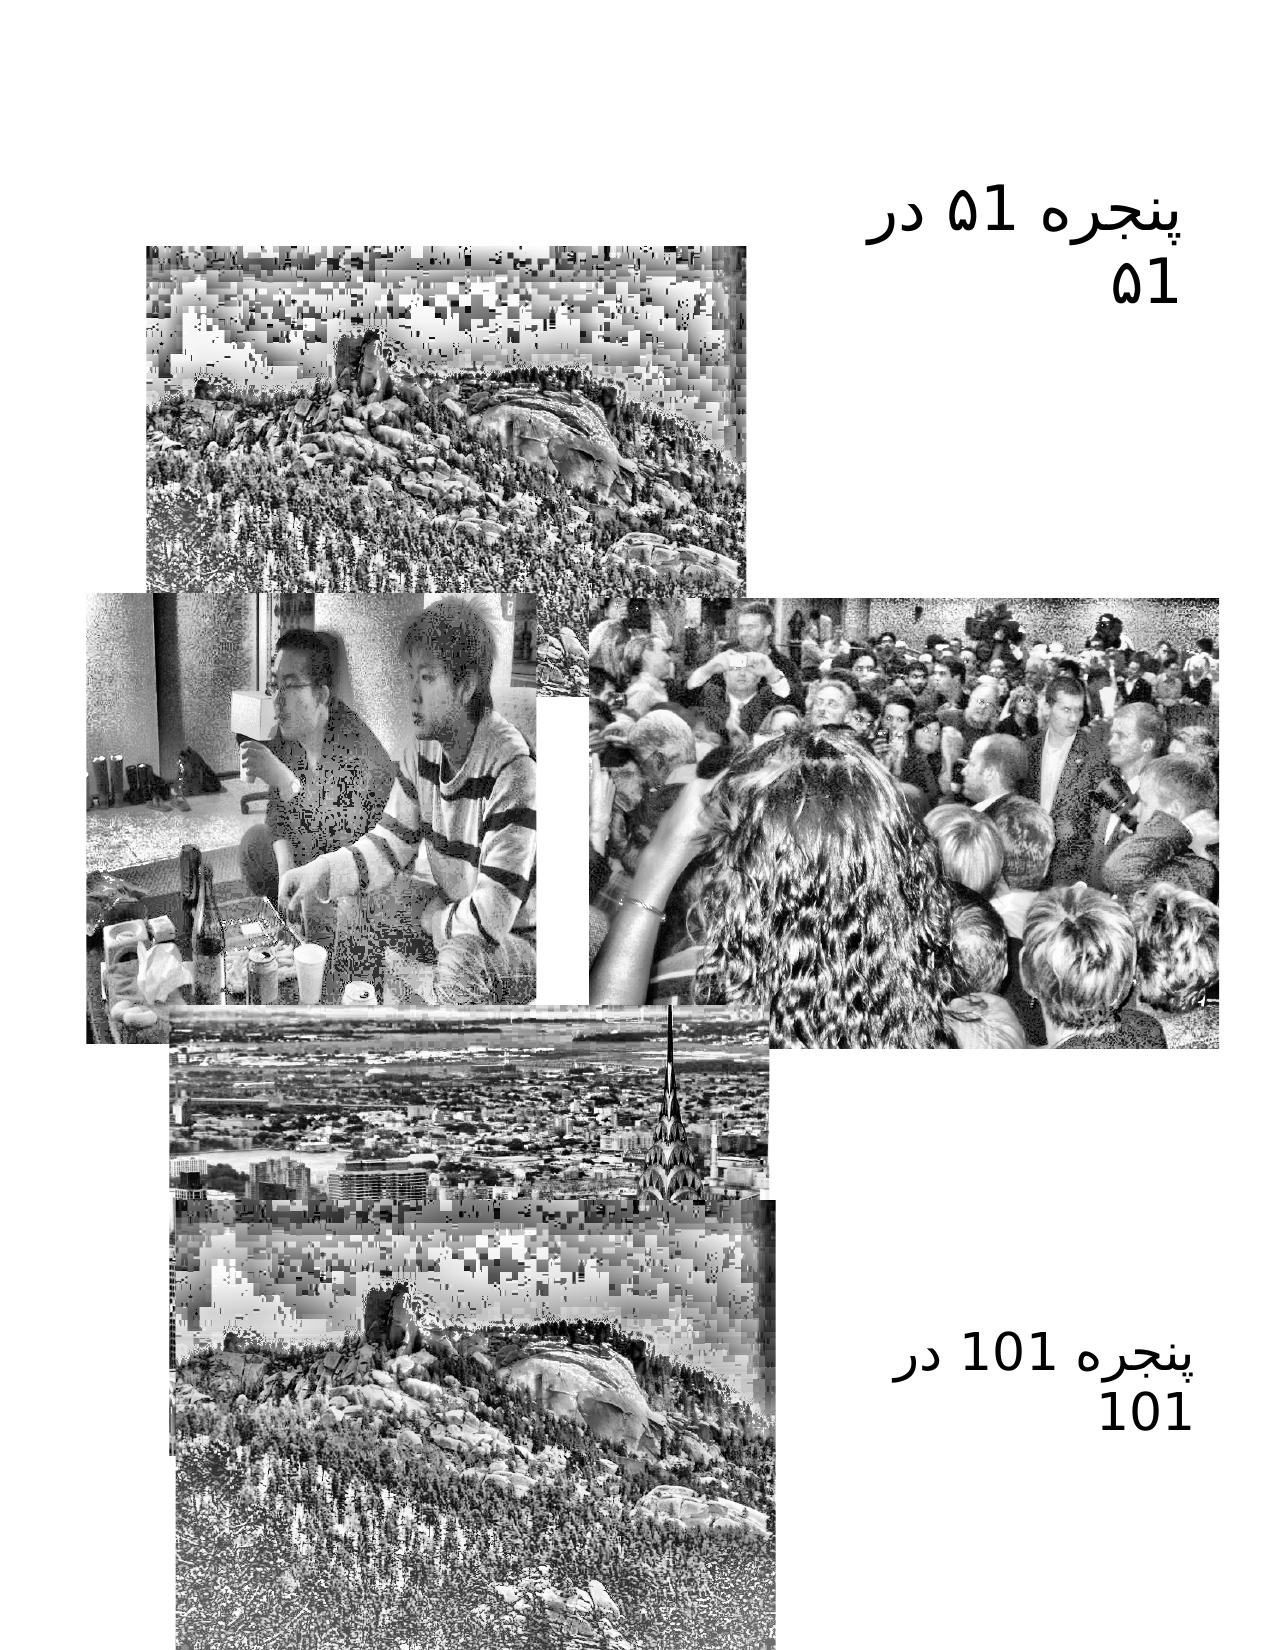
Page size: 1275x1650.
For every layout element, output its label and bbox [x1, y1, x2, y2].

picture [86, 246, 1220, 1650]
